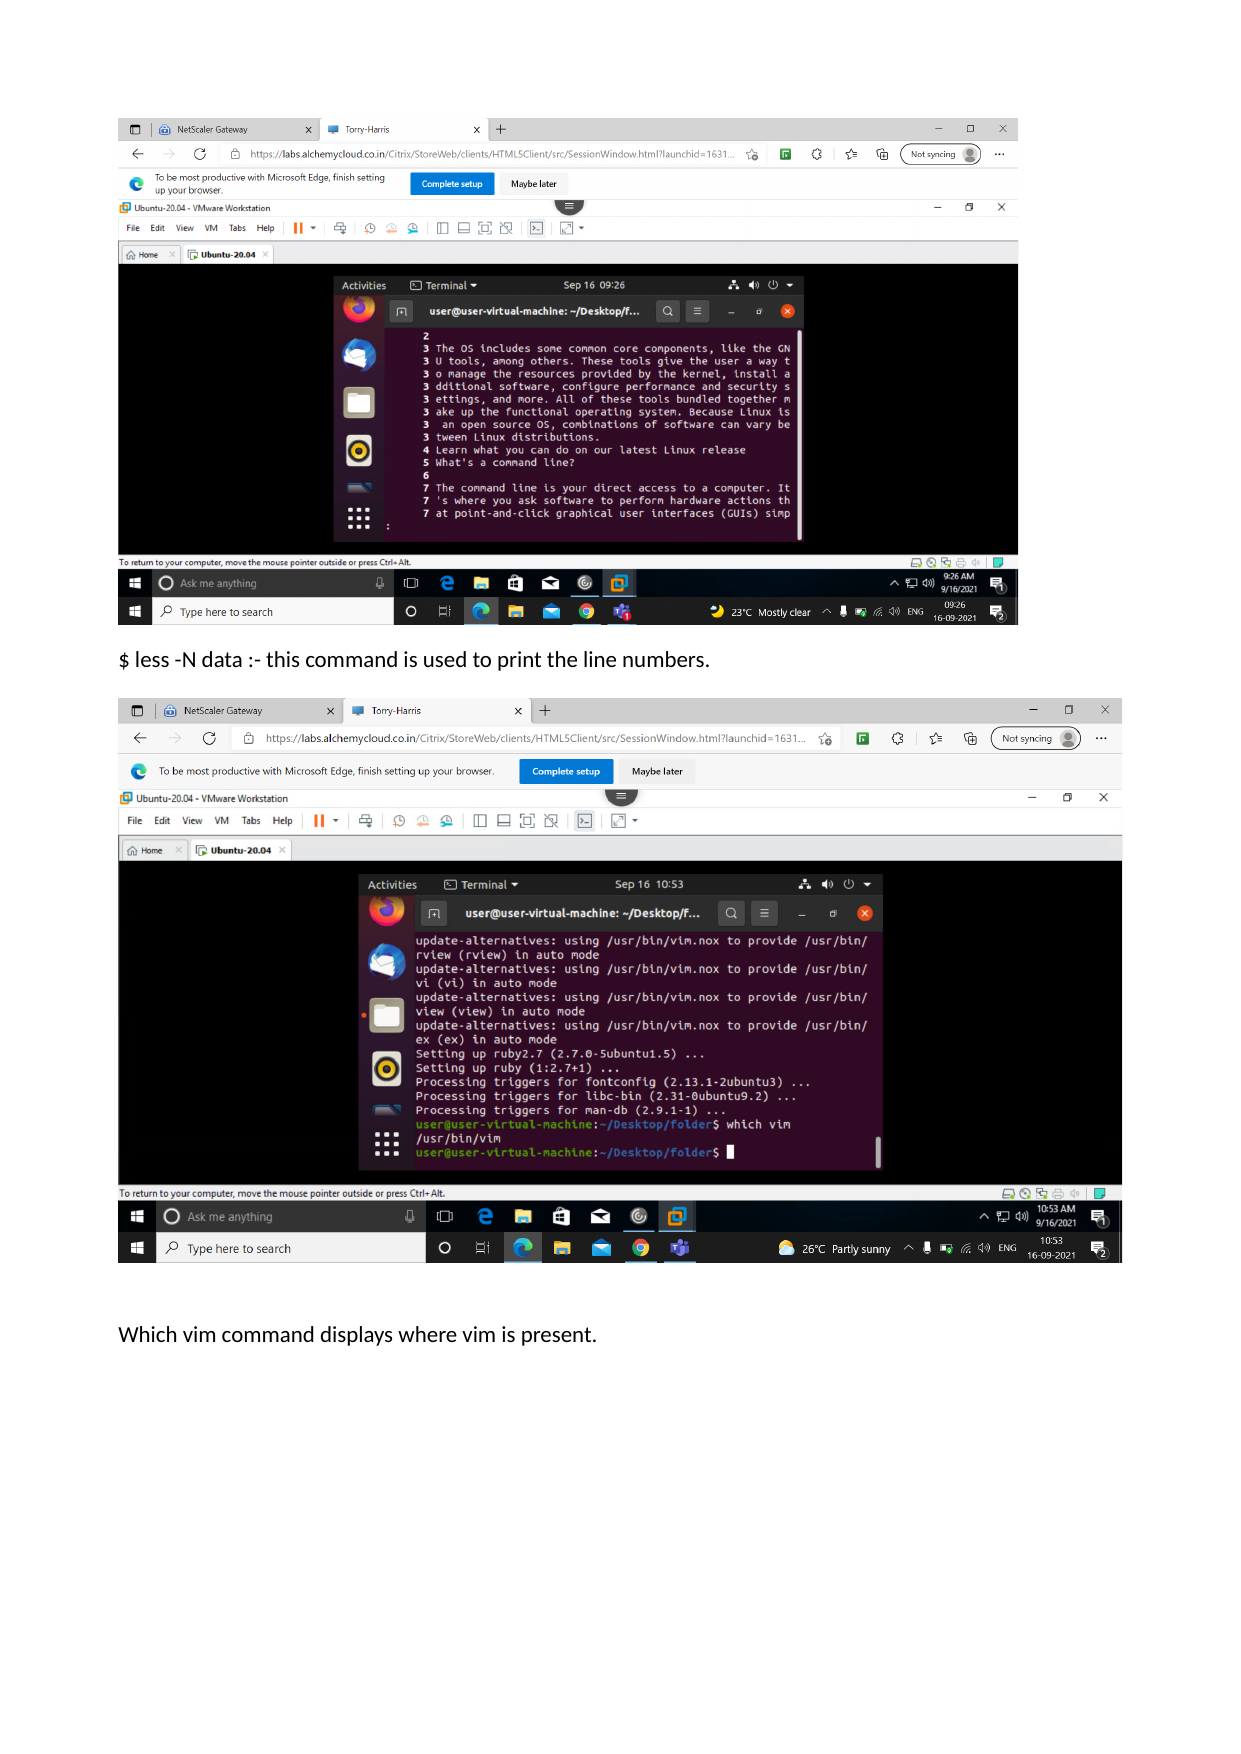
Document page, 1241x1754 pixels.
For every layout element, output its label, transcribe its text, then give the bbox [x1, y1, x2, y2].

picture [118, 698, 1123, 1263]
text $ less -N data :- this command is used to print the line numbers. [118, 645, 1122, 673]
text Which vim command displays where vim is present. [118, 1320, 1122, 1348]
